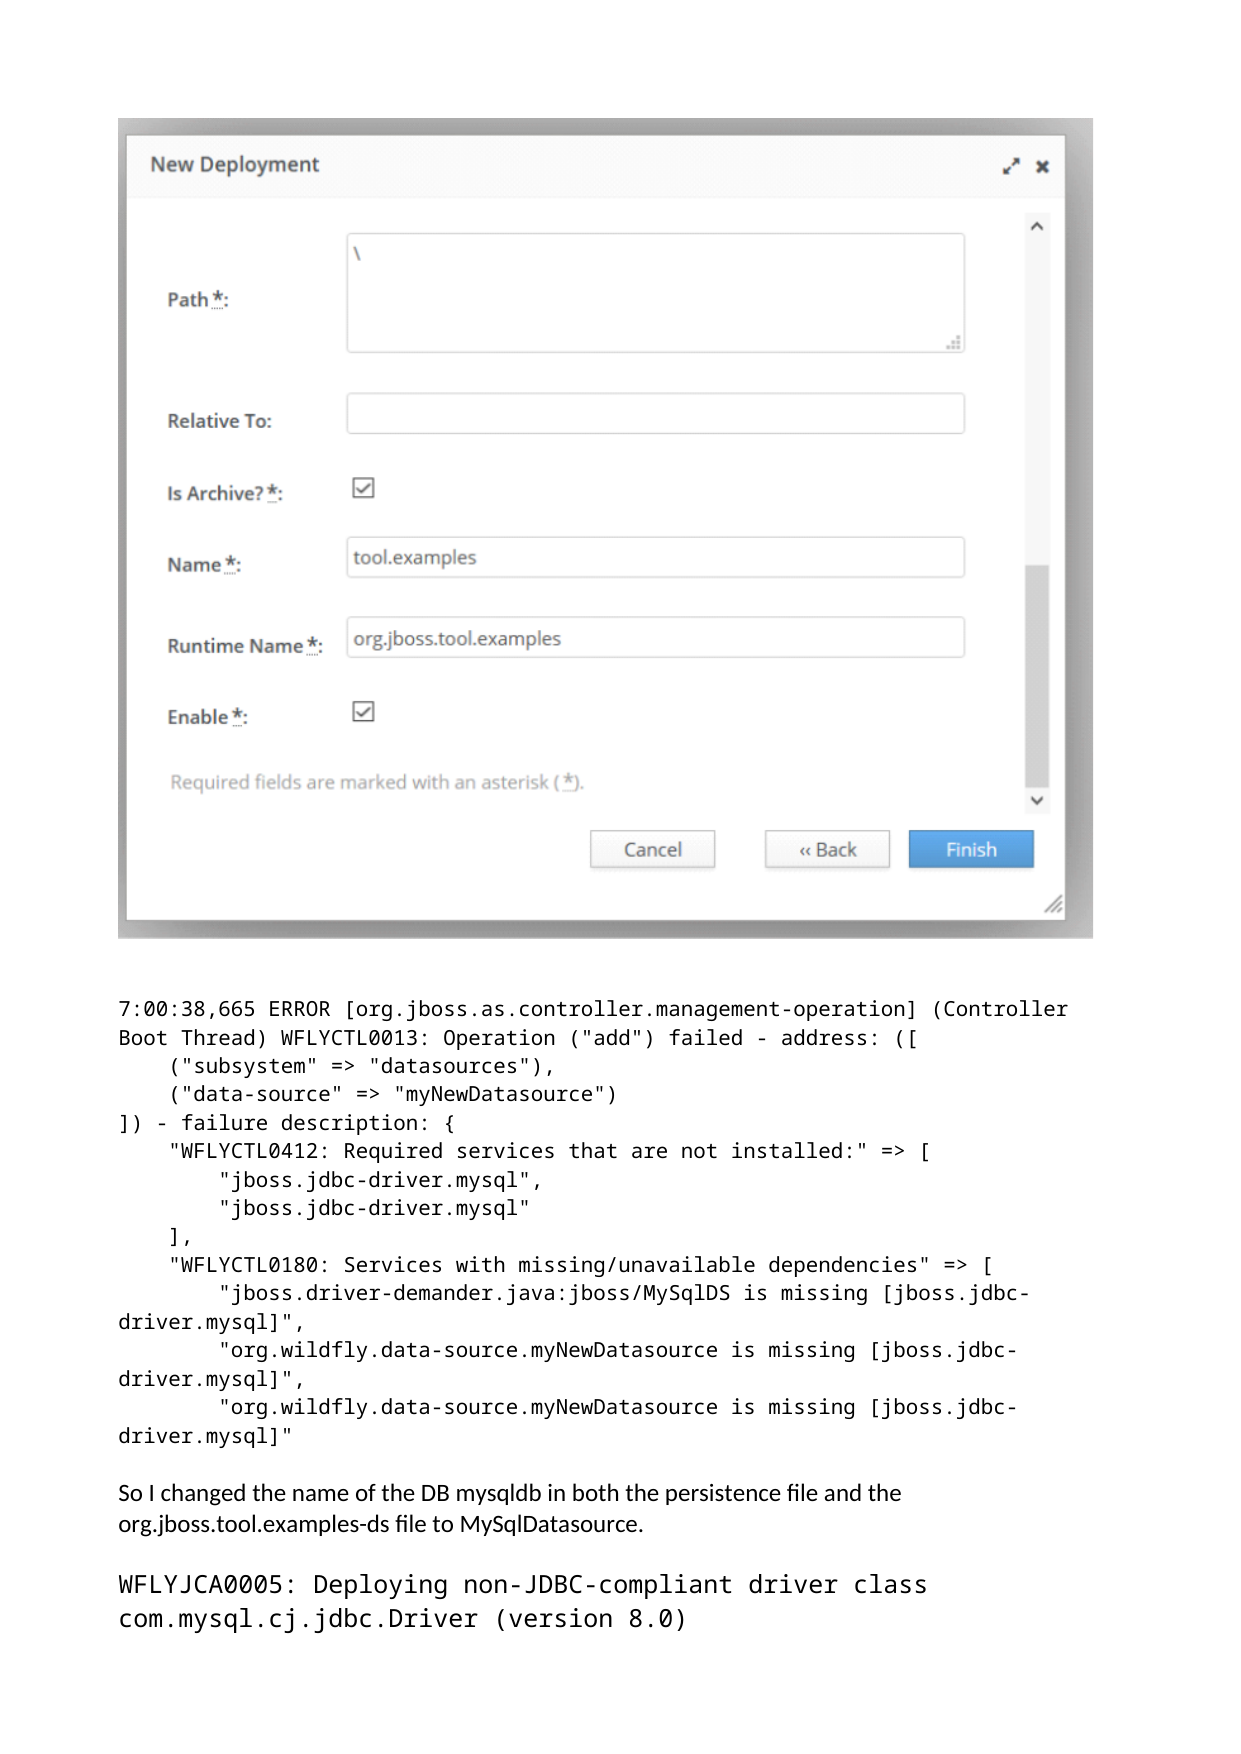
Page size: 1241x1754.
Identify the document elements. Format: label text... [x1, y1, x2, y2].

text "WFLYCTL0180: Services with missing/unavailable dependencies" => [ [118, 1250, 1122, 1278]
text WFLYJCA0005: Deploying non-JDBC-compliant driver class com.mysql.cj.jdbc.Driver (version 8.0) [118, 1566, 1122, 1634]
text "org.wildfly.data-source.myNewDatasource is missing [jboss.jdbc-driver.mysql]" [118, 1392, 1122, 1449]
text "org.wildfly.data-source.myNewDatasource is missing [jboss.jdbc-driver.mysql]", [118, 1335, 1122, 1392]
text ]) - failure description: { [118, 1108, 1122, 1136]
text "jboss.driver-demander.java:jboss/MySqlDS is missing [jboss.jdbc-driver.mysql]", [118, 1278, 1122, 1335]
text "jboss.jdbc-driver.mysql", [118, 1165, 1122, 1193]
text So I changed the name of the DB mysqldb in both the persistence file and the org.jboss.tool.examples-ds file to MySqlDatasource. [118, 1477, 1122, 1538]
text "jboss.jdbc-driver.mysql" [118, 1193, 1122, 1222]
text ("data-source" => "myNewDatasource") [118, 1079, 1122, 1108]
text ("subsystem" => "datasources"), [118, 1051, 1122, 1079]
text ], [118, 1222, 1122, 1250]
text "WFLYCTL0412: Required services that are not installed:" => [ [118, 1136, 1122, 1165]
text 7:00:38,665 ERROR [org.jboss.as.controller.management-operation] (Controller Boot Thread) WFLYCTL0013: Operation ("add") failed - address: ([ [118, 994, 1122, 1051]
